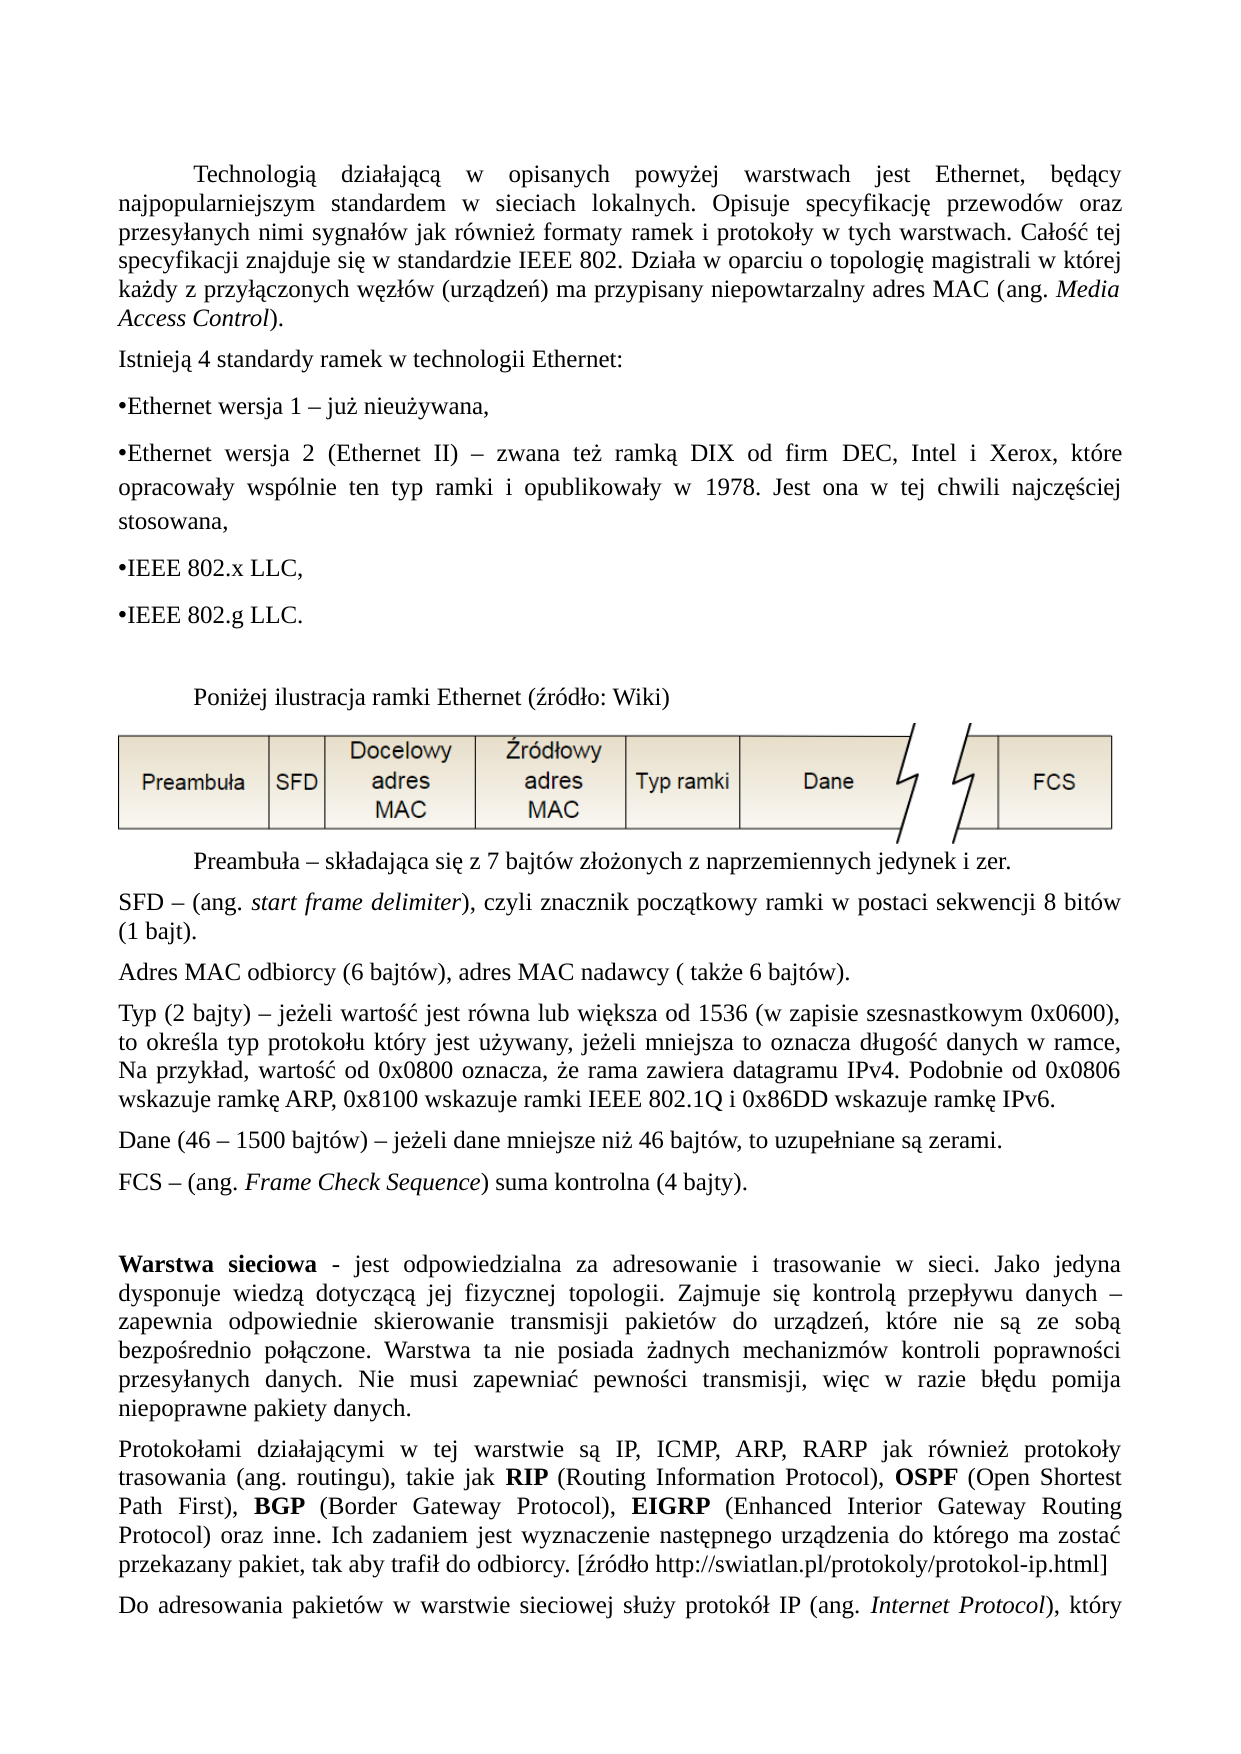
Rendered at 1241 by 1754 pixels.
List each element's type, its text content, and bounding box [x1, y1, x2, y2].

text Istnieją 4 standardy ramek w technologii Ethernet: [118, 344, 1122, 373]
text Poniżej ilustracja ramki Ethernet (źródło: Wiki) [118, 682, 1122, 711]
picture [118, 723, 1123, 846]
list IEEE 802.g LLC. [118, 594, 1122, 629]
list IEEE 802.x LLC, [118, 548, 1122, 582]
text Technologią działającą w opisanych powyżej warstwach jest Ethernet, będący najpopularniejszym standardem w sieciach lokalnych. Opisuje specyfikację przewodów oraz przesyłanych nimi sygnałów jak również formaty ramek i protokoły w tych warstwach. Całość tej specyfikacji znajduje się w standardzie IEEE 802. Działa w oparciu o topologię magistrali w której każdy z przyłączonych węzłów (urządzeń) ma przypisany niepowtarzalny adres MAC (ang. Media Access Control). [118, 159, 1122, 332]
text Warstwa sieciowa - jest odpowiedzialna za adresowanie i trasowanie w sieci. Jako jedyna dysponuje wiedzą dotyczącą jej fizycznej topologii. Zajmuje się kontrolą przepływu danych – zapewnia odpowiednie skierowanie transmisji pakietów do urządzeń, które nie są ze sobą bezpośrednio połączone. Warstwa ta nie posiada żadnych mechanizmów kontroli poprawności przesyłanych danych. Nie musi zapewniać pewności transmisji, więc w razie błędu pomija niepoprawne pakiety danych. [118, 1249, 1122, 1421]
text Protokołami działającymi w tej warstwie są IP, ICMP, ARP, RARP jak również protokoły trasowania (ang. routingu), takie jak RIP (Routing Information Protocol), OSPF (Open Shortest Path First), BGP (Border Gateway Protocol), EIGRP (Enhanced Interior Gateway Routing Protocol) oraz inne. Ich zadaniem jest wyznaczenie następnego urządzenia do którego ma zostać przekazany pakiet, tak aby trafił do odbiorcy. [źródło http://swiatlan.pl/protokoly/protokol-ip.html] [118, 1434, 1122, 1577]
text Typ (2 bajty) – jeżeli wartość jest równa lub większa od 1536 (w zapisie szesnastkowym 0x0600), to określa typ protokołu który jest używany, jeżeli mniejsza to oznacza długość danych w ramce, Na przykład, wartość od 0x0800 oznacza, że rama zawiera datagramu IPv4. Podobnie od 0x0806 wskazuje ramkę ARP, 0x8100 wskazuje ramki IEEE 802.1Q i 0x86DD wskazuje ramkę IPv6. [118, 998, 1122, 1113]
text Preambuła – składająca się z 7 bajtów złożonych z naprzemiennych jedynek i zer. [118, 846, 1122, 874]
text FCS – (ang. Frame Check Sequence) suma kontrolna (4 bajty). [118, 1167, 1122, 1195]
text Do adresowania pakietów w warstwie sieciowej służy protokół IP (ang. Internet Protocol), który [118, 1590, 1122, 1619]
text Dane (46 – 1500 bajtów) – jeżeli dane mniejsze niż 46 bajtów, to uzupełniane są zerami. [118, 1125, 1122, 1154]
text SFD – (ang. start frame delimiter), czyli znacznik początkowy ramki w postaci sekwencji 8 bitów (1 bajt). [118, 887, 1122, 944]
list Ethernet wersja 1 – już nieużywana, [118, 385, 1122, 420]
text Adres MAC odbiorcy (6 bajtów), adres MAC nadawcy ( także 6 bajtów). [118, 957, 1122, 986]
list Ethernet wersja 2 (Ethernet II) – zwana też ramką DIX od firm DEC, Intel i Xerox, które opracowały wspólnie ten typ ramki i opublikowały w 1978. Jest ona w tej chwili najczęściej stosowana, [118, 432, 1122, 535]
